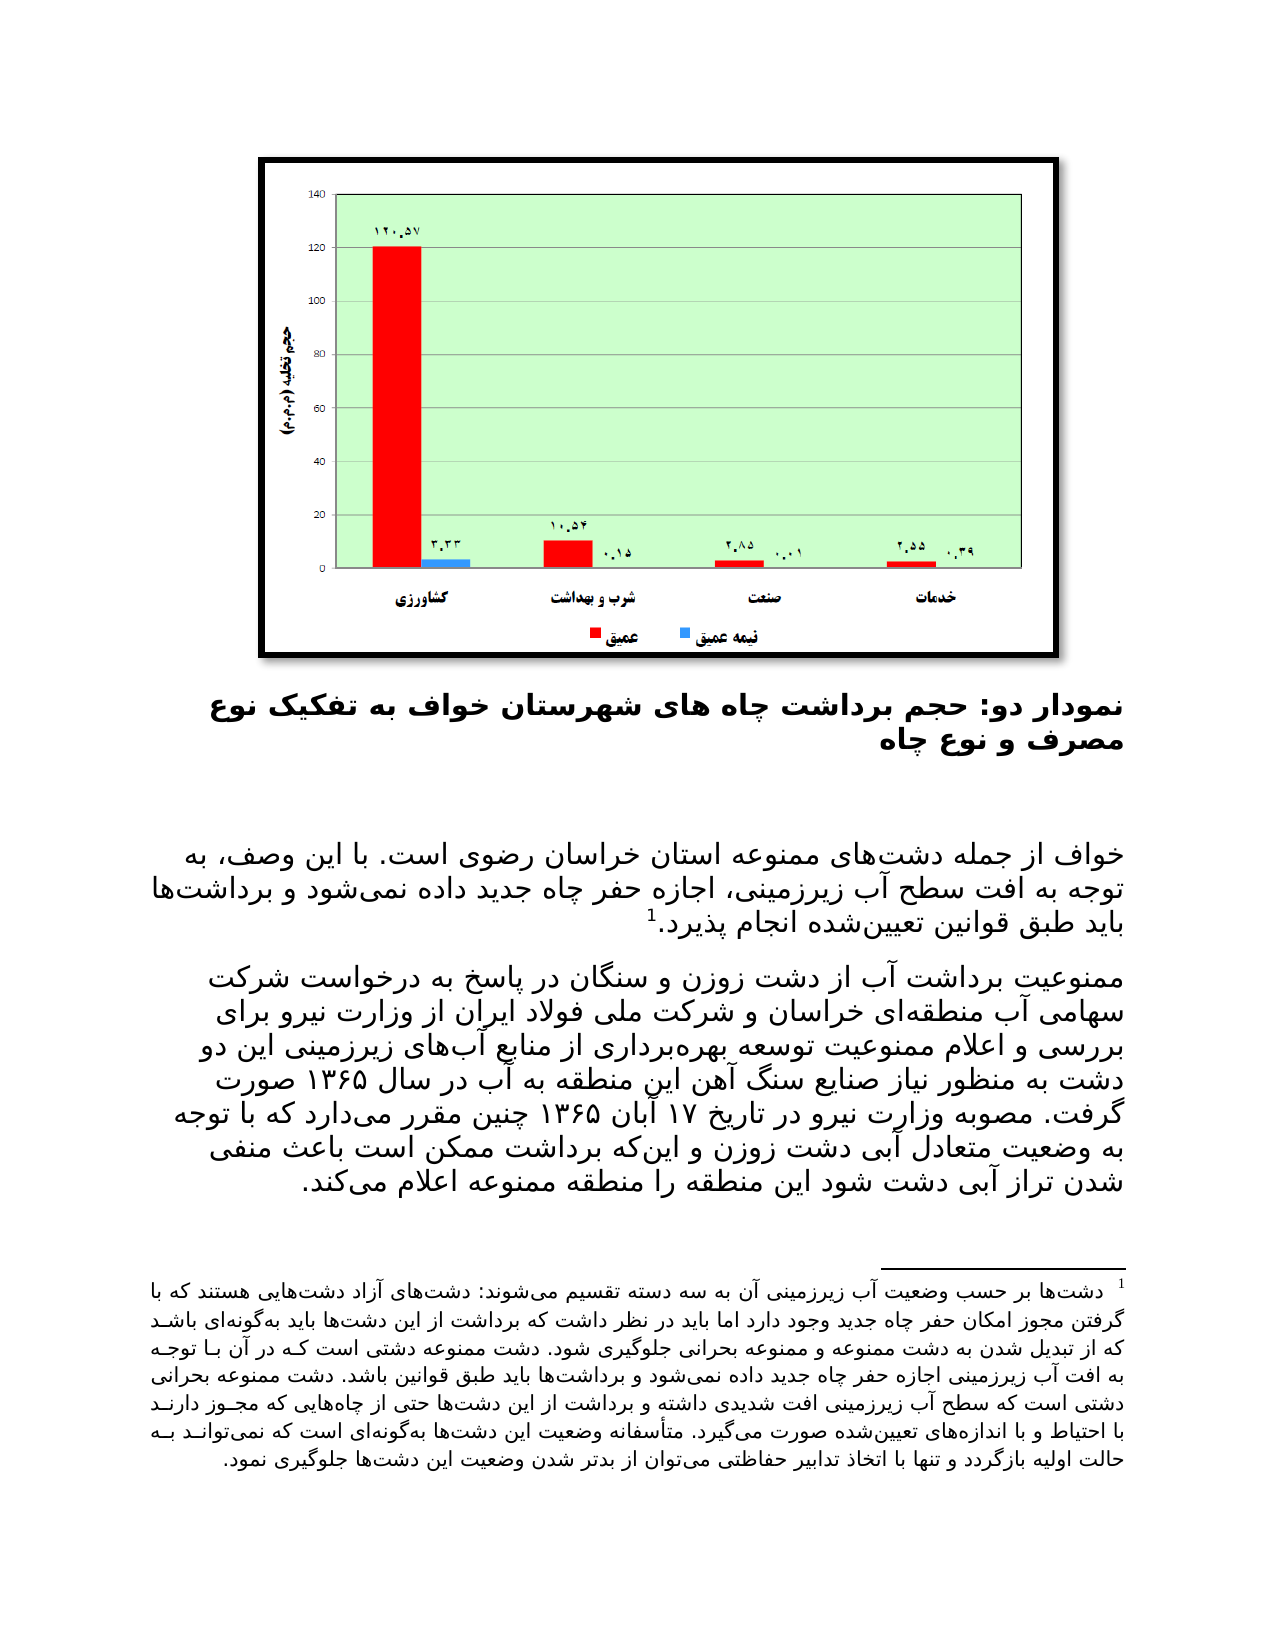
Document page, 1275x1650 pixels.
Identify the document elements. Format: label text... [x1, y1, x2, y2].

picture [265, 163, 1053, 652]
text نمودار دو: حجم برداشت چاه های شهرستان خواف به تفکیک نوع مصرف و نوع چاه [150, 150, 1125, 756]
text خواف از جمله دشت‌های ممنوعه استان خراسان رضوی است. با این وصف، به توجه به افت سطح آب زیرزمینی، اجازه حفر چاه جدید داده نمی‌شود و برداشت‌ها باید طبق قوانین تعیین‌شده انجام پذیرد. [150, 838, 1125, 939]
text دشت‌ها بر حسب وضعیت آب زیرزمینی آن به سه دسته تقسیم می‌شوند: دشت‌های آزاد دشت‌هایی هستند که با گرفتن مجوز امکان حفر چاه جدید وجود دارد اما باید در نظر داشت که برداشت از این دشت‌ها باید به‌گونه‌ای باشد که از تبدیل شدن به دشت ممنوعه و ممنوعه بحرانی جلوگیری شود. دشت ممنوعه دشتی است که در آن با توجه به افت آب زیرزمینی اجازه حفر چاه جدید داده نمی‌شود و برداشت‌ها باید طبق قوانین باشد. دشت ممنوعه بحرانی دشتی است که سطح آب زیرزمینی افت شدیدی داشته و برداشت از این دشت‌ها حتی از چاه‌هایی که مجوز دارند با احتیاط و با اندازه‌های تعیین‌شده صورت می‌گیرد. متأسفانه وضعیت این دشت‌ها به‌گونه‌ای است که نمی‌تواند به حالت اولیه بازگردد و تنها با اتخاذ تدابیر حفاظتی می‌توان از بدتر شدن وضعیت این دشت‌ها جلوگیری نمود. [150, 1275, 1125, 1471]
text ممنوعیت برداشت آب از دشت زوزن و سنگان در پاسخ به درخواست شرکت سهامی آب منطقه‌ای خراسان و شرکت ملی فولاد ایران از وزارت نیرو برای بررسی و اعلام ممنوعیت توسعه بهره‌برداری از منابع آب‌های زیرزمینی این دو دشت به منظور نیاز صنایع سنگ آهن این منطقه به آب در سال ۱۳۶۵ صورت گرفت. مصوبه وزارت نیرو در تاریخ ۱۷ آبان ۱۳۶۵ چنین مقرر می‌دارد که با توجه به وضعیت متعادل آبی دشت زوزن و این‌که برداشت ممکن است باعث منفی شدن تراز آبی دشت شود این منطقه را منطقه ممنوعه اعلام می‌کند. [150, 960, 1125, 1198]
